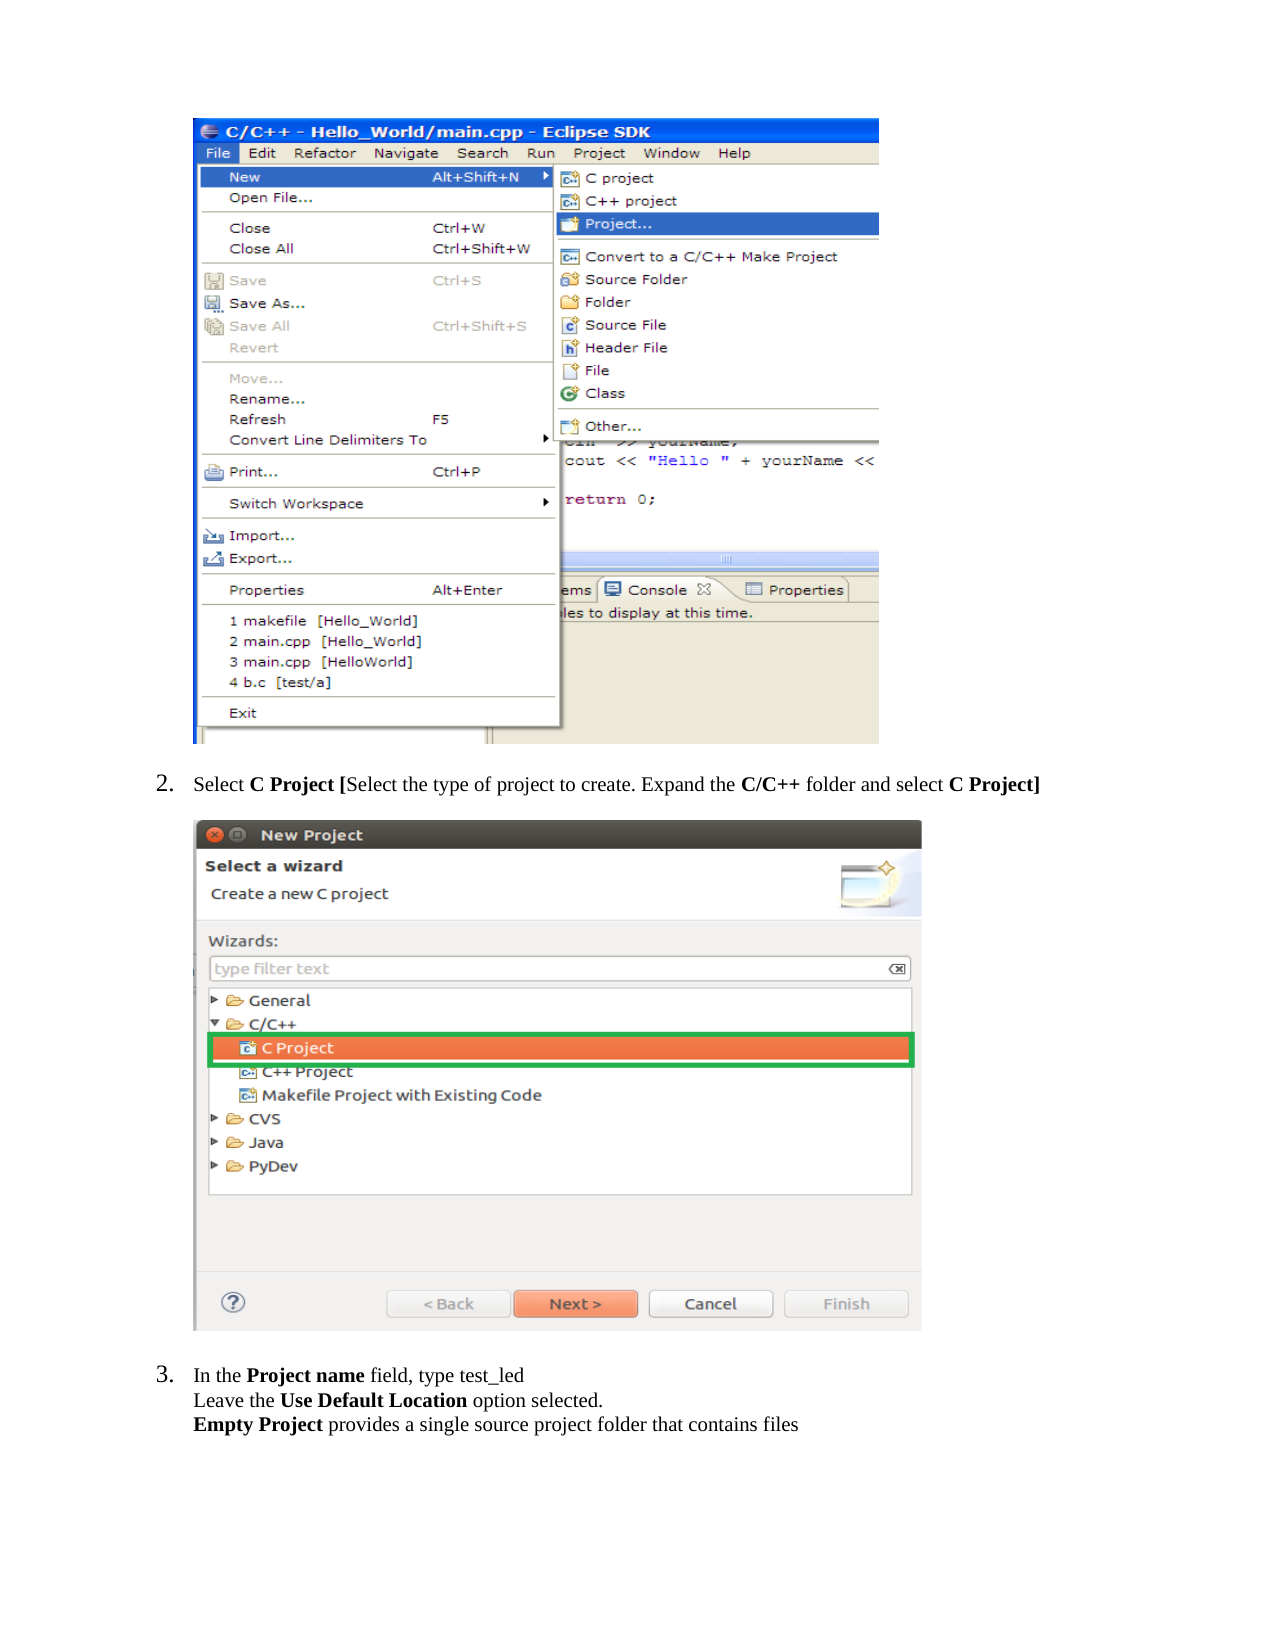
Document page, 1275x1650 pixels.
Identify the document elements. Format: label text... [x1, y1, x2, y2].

picture [193, 118, 879, 744]
list Leave the Use Default Location option selected. [193, 1388, 1157, 1412]
list Empty Project provides a single source project folder that contains files [193, 1412, 1157, 1436]
list Select C Project [Select the type of project to create. Expand the C/C++ folder and select C Project] [156, 768, 1157, 796]
picture [193, 820, 922, 1331]
list In the Project name field, type test_led [156, 1359, 1157, 1388]
